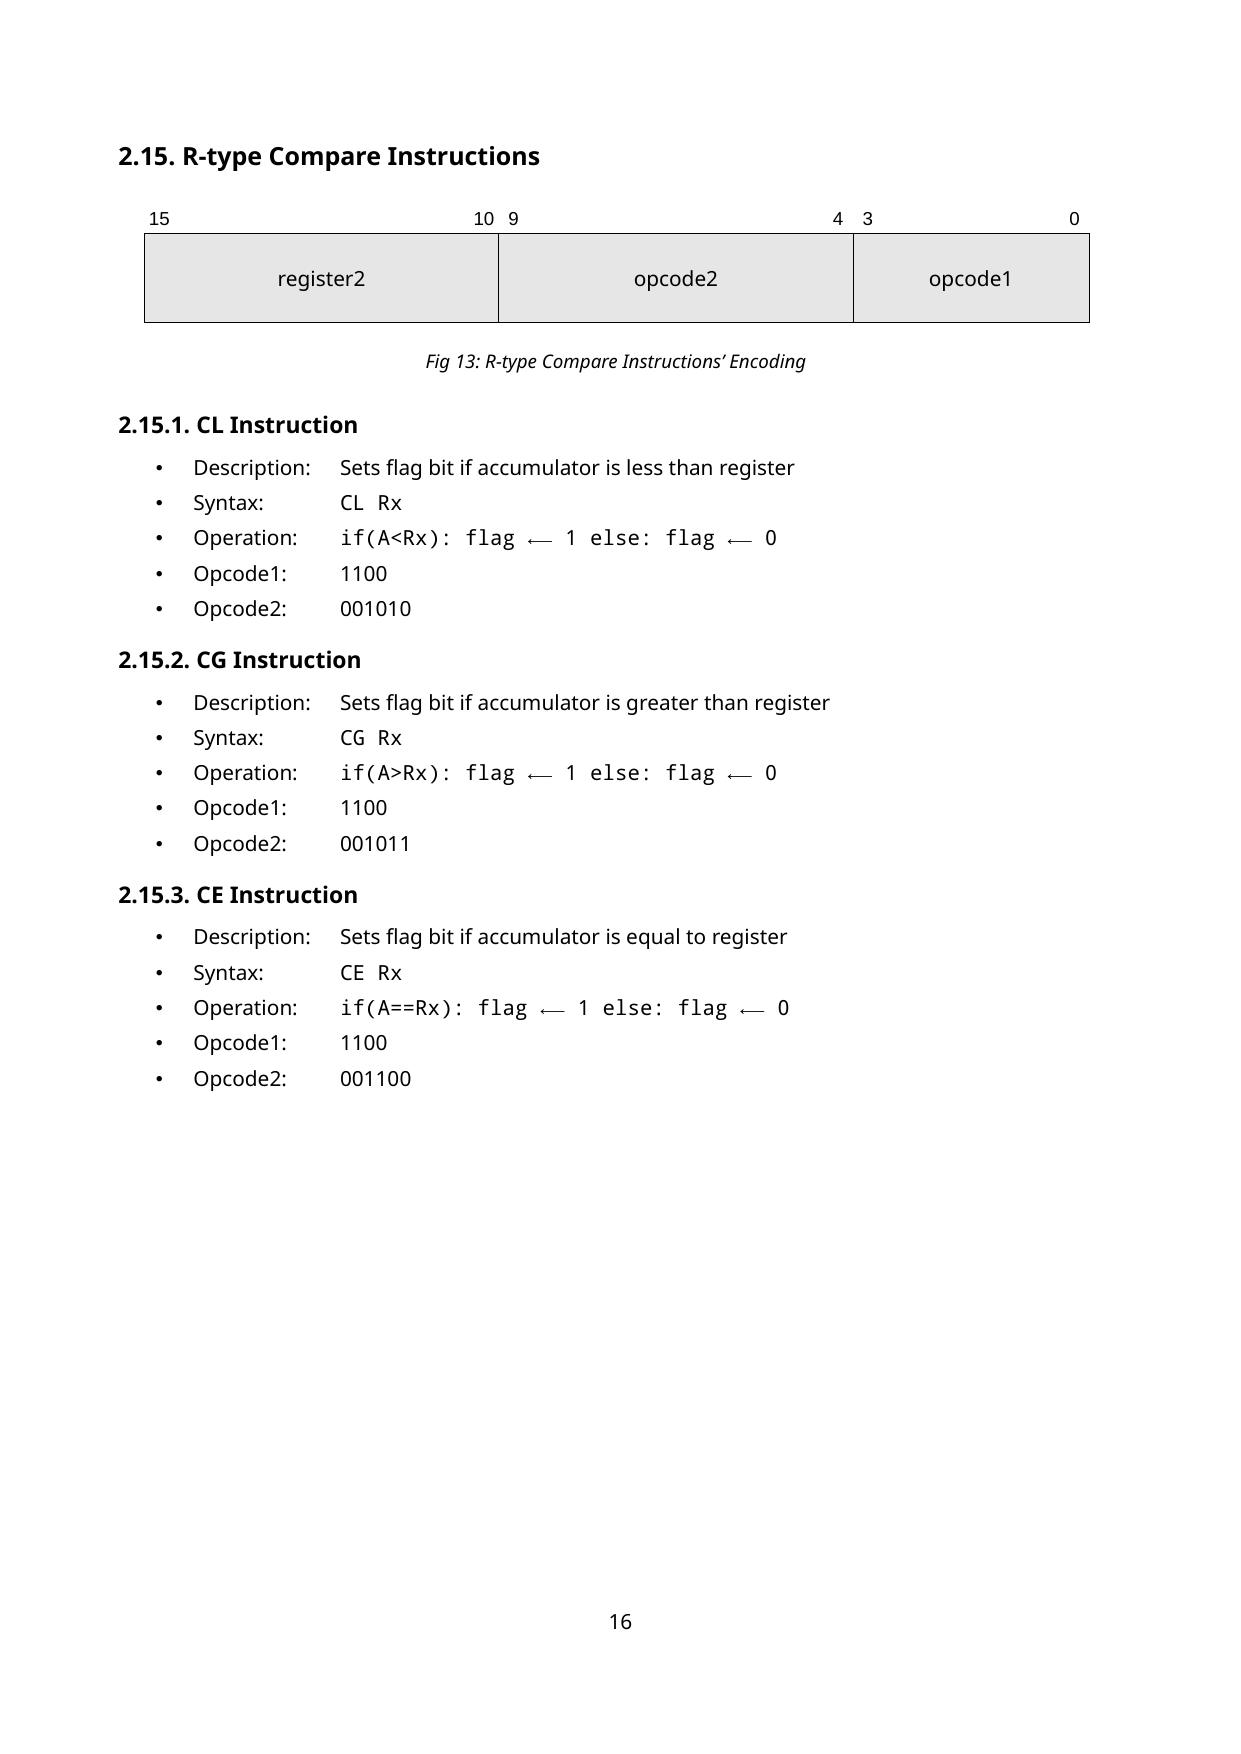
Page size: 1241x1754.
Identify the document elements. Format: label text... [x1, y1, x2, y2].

list Syntax: CL Rx [156, 488, 1122, 516]
text Fig 13: R-type Compare Instructions’ Encoding [144, 323, 1089, 374]
list Description: Sets flag bit if accumulator is equal to register [156, 922, 1122, 951]
list Operation: if(A>Rx): flag ⟵ 1 else: flag ⟵ 0 [156, 758, 1122, 787]
text [144, 223, 1089, 233]
list Opcode1: 1100 [156, 1028, 1122, 1057]
list Opcode2: 001100 [156, 1064, 1122, 1092]
subtitle CL Instruction [118, 188, 1122, 440]
list Operation: if(A==Rx): flag ⟵ 1 else: flag ⟵ 0 [156, 993, 1122, 1022]
list Opcode2: 001010 [156, 594, 1122, 622]
subtitle CE Instruction [118, 879, 1122, 910]
list Syntax: CG Rx [156, 723, 1122, 751]
list Operation: if(A<Rx): flag ⟵ 1 else: flag ⟵ 0 [156, 523, 1122, 552]
list Opcode1: 1100 [156, 793, 1122, 822]
subtitle CG Instruction [118, 644, 1122, 675]
list Description: Sets flag bit if accumulator is less than register [156, 453, 1122, 481]
subtitle R-type Compare Instructions [118, 139, 1122, 173]
list Syntax: CE Rx [156, 958, 1122, 986]
list Opcode1: 1100 [156, 559, 1122, 587]
list Description: Sets flag bit if accumulator is greater than register [156, 688, 1122, 716]
list Opcode2: 001011 [156, 829, 1122, 857]
